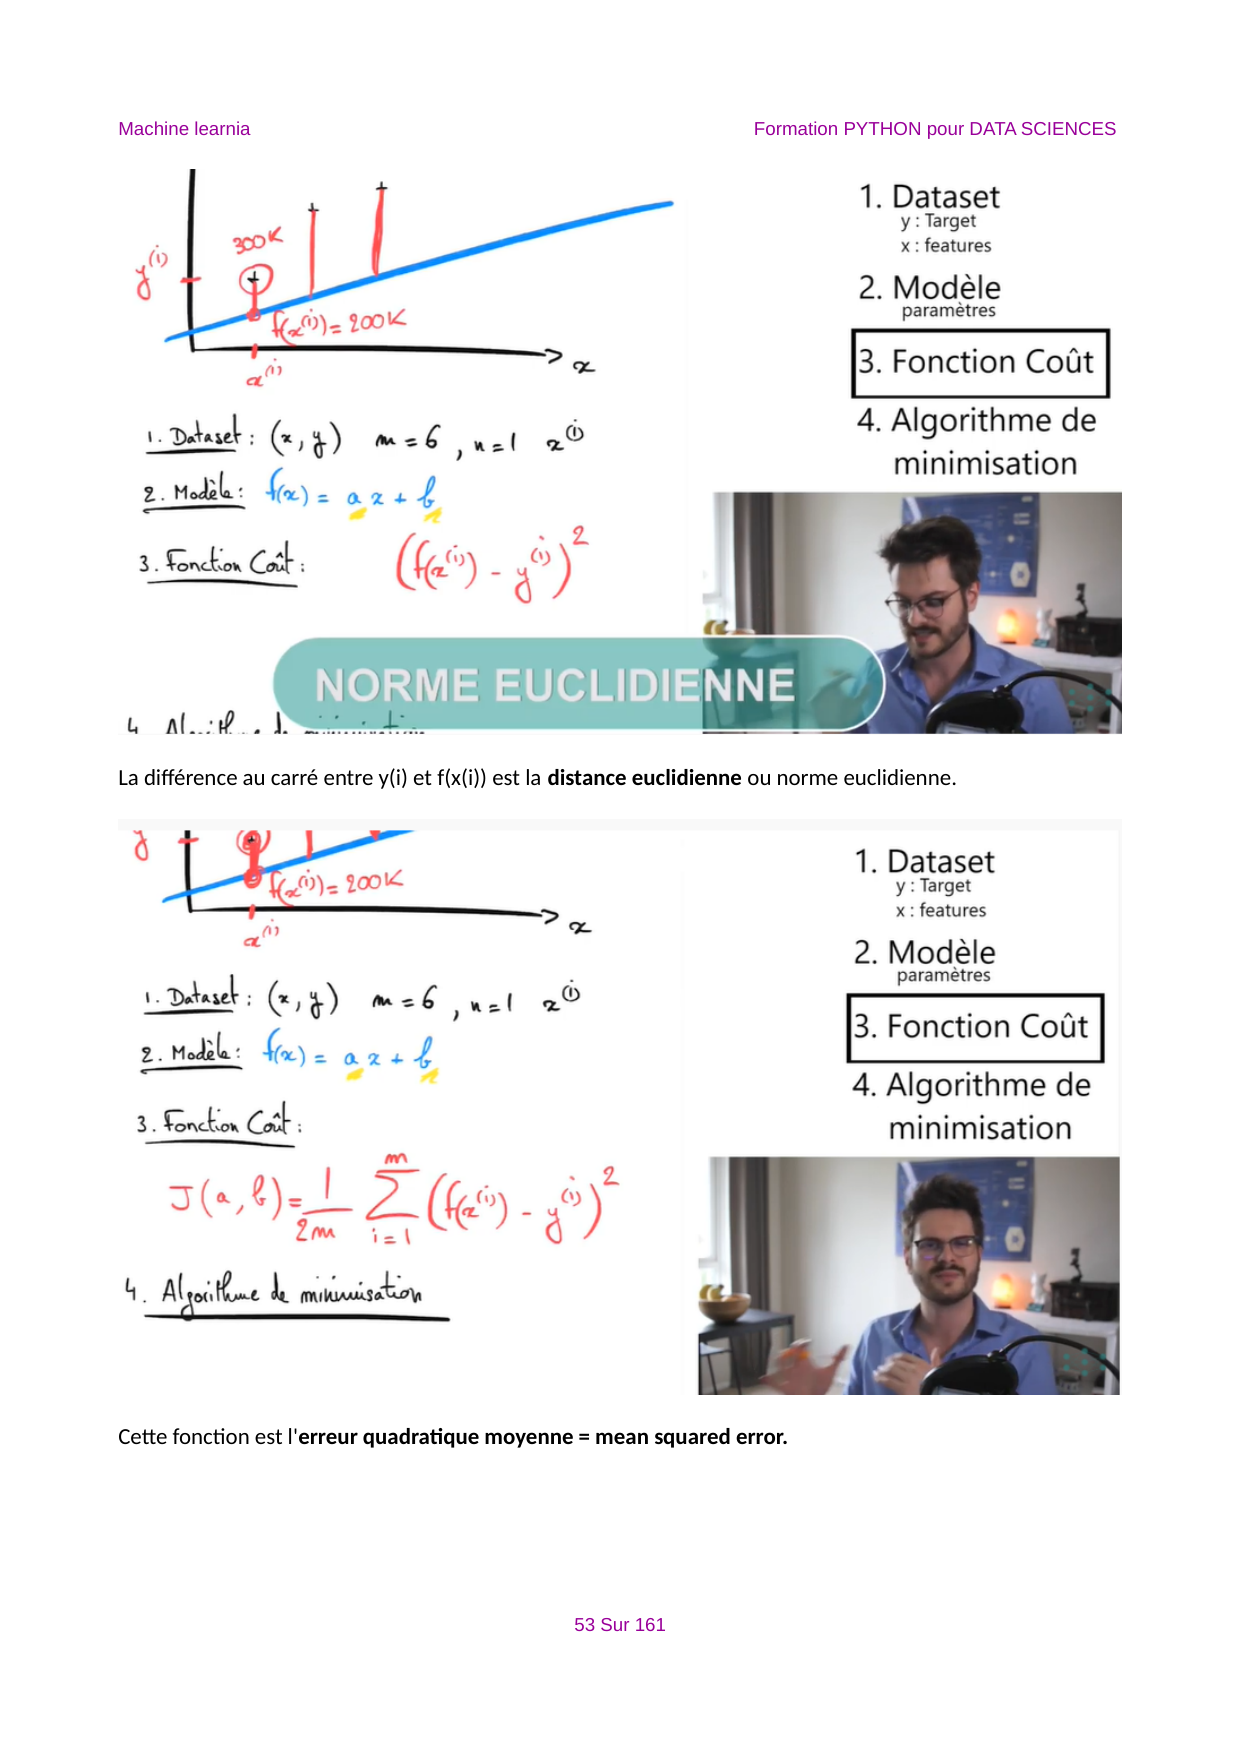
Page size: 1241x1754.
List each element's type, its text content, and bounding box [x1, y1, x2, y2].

text La différence au carré entre y(i) et f(x(i)) est la distance euclidienne ou norme euclidienne. [118, 763, 1122, 791]
picture [118, 169, 1122, 735]
text Cette fonction est l'erreur quadratique moyenne = mean squared error. [118, 1422, 1122, 1450]
picture [118, 819, 1122, 1395]
